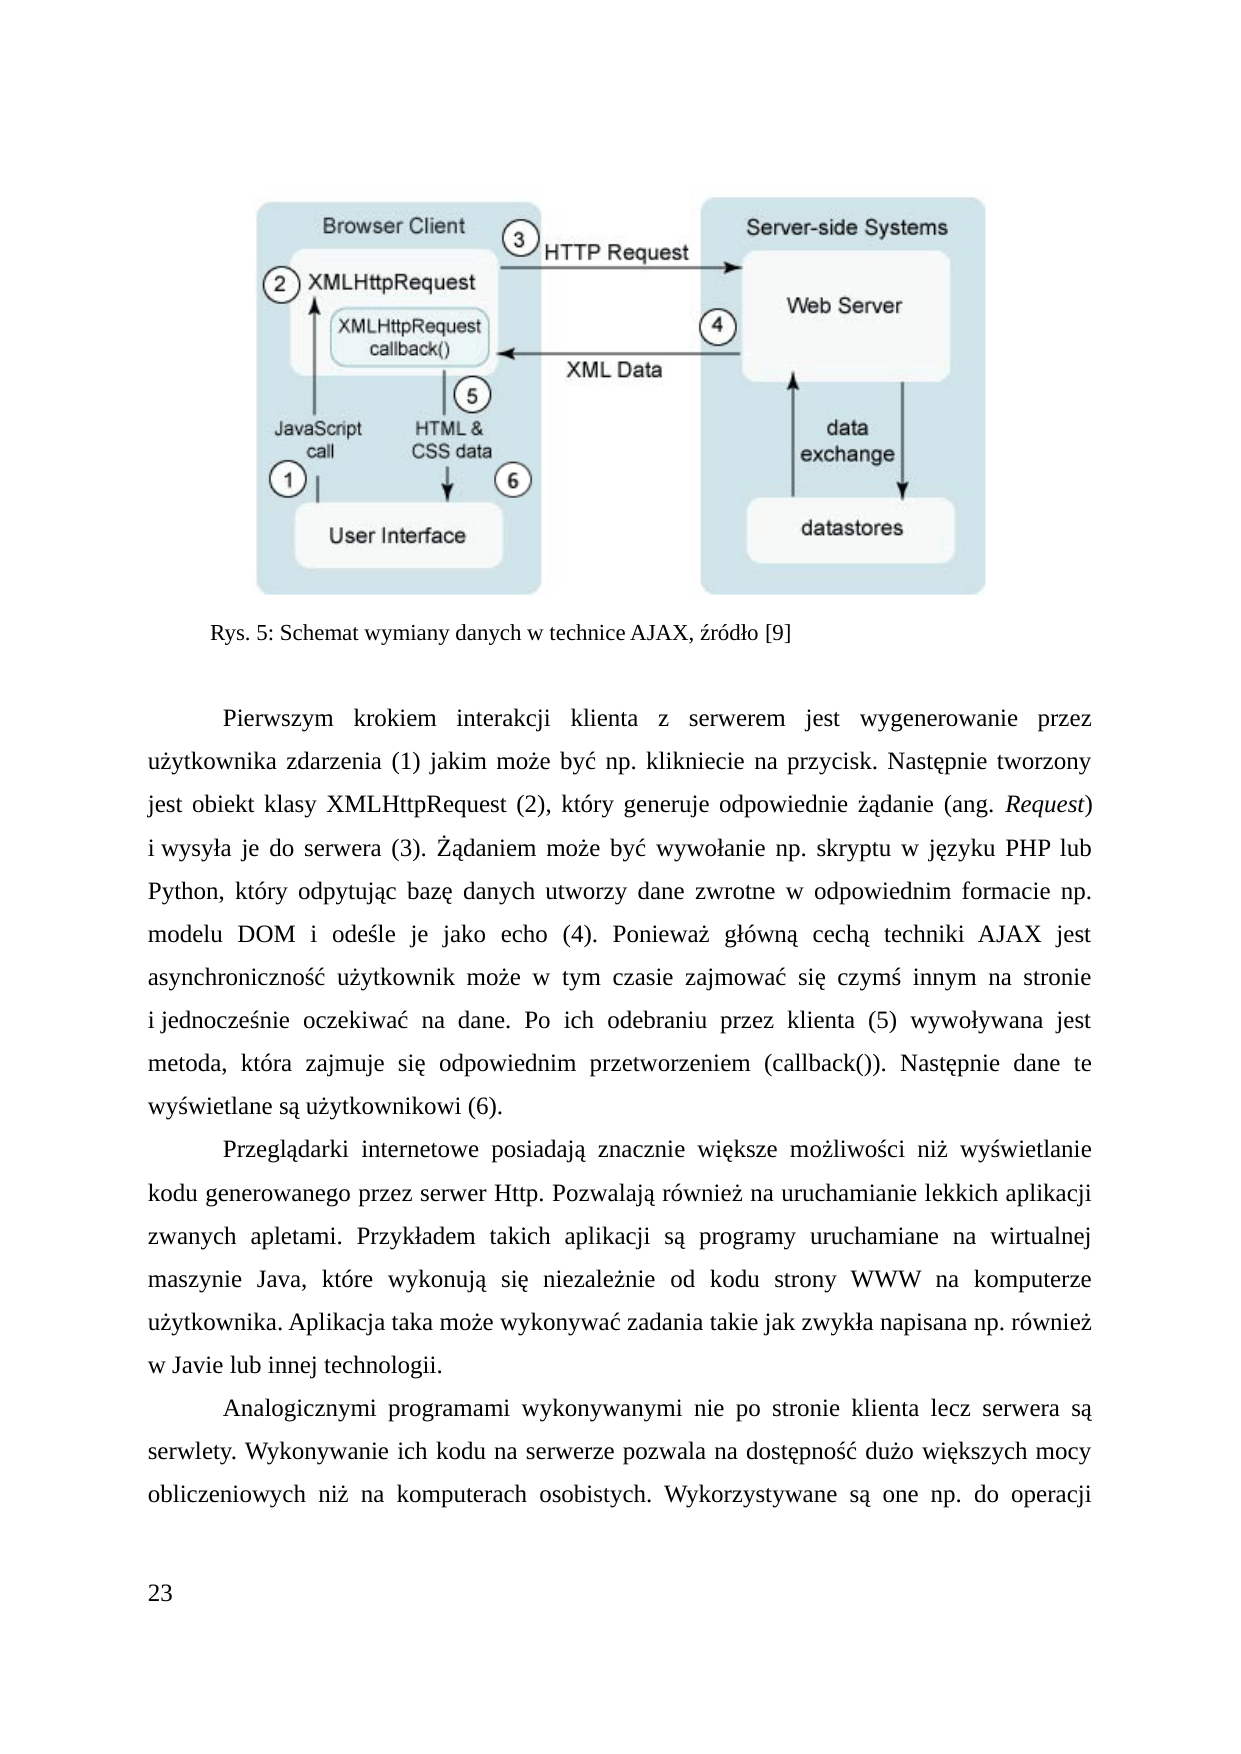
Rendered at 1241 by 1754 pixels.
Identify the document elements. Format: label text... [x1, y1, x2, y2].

picture [210, 160, 1031, 620]
text Rys. 5: Schemat wymiany danych w technice AJAX, źródło [9] [210, 620, 1030, 646]
text Analogicznymi programami wykonywanymi nie po stronie klienta lecz serwera są serwlety. Wykonywanie ich kodu na serwerze pozwala na dostępność dużo większych mocy obliczeniowych niż na komputerach osobistych. Wykorzystywane są one np. do operacji [148, 1393, 1093, 1508]
text Pierwszym krokiem interakcji klienta z serwerem jest wygenerowanie przez użytkownika zdarzenia (1) jakim może być np. klikniecie na przycisk. Następnie tworzony jest obiekt klasy XMLHttpRequest (2), który generuje odpowiednie żądanie (ang. Request) i wysyła je do serwera (3). Żądaniem może być wywołanie np. skryptu w języku PHP lub Python, który odpytując bazę danych utworzy dane zwrotne w odpowiednim formacie np. modelu DOM i odeśle je jako echo (4). Ponieważ główną cechą techniki AJAX jest asynchroniczność użytkownik może w tym czasie zajmować się czymś innym na stronie i jednocześnie oczekiwać na dane. Po ich odebraniu przez klienta (5) wywoływana jest metoda, która zajmuje się odpowiednim przetworzeniem (callback()). Następnie dane te wyświetlane są użytkownikowi (6). [148, 703, 1093, 1120]
text Przeglądarki internetowe posiadają znacznie większe możliwości niż wyświetlanie kodu generowanego przez serwer Http. Pozwalają również na uruchamianie lekkich aplikacji zwanych apletami. Przykładem takich aplikacji są programy uruchamiane na wirtualnej maszynie Java, które wykonują się niezależnie od kodu strony WWW na komputerze użytkownika. Aplikacja taka może wykonywać zadania takie jak zwykła napisana np. również w Javie lub innej technologii. [148, 1134, 1093, 1379]
